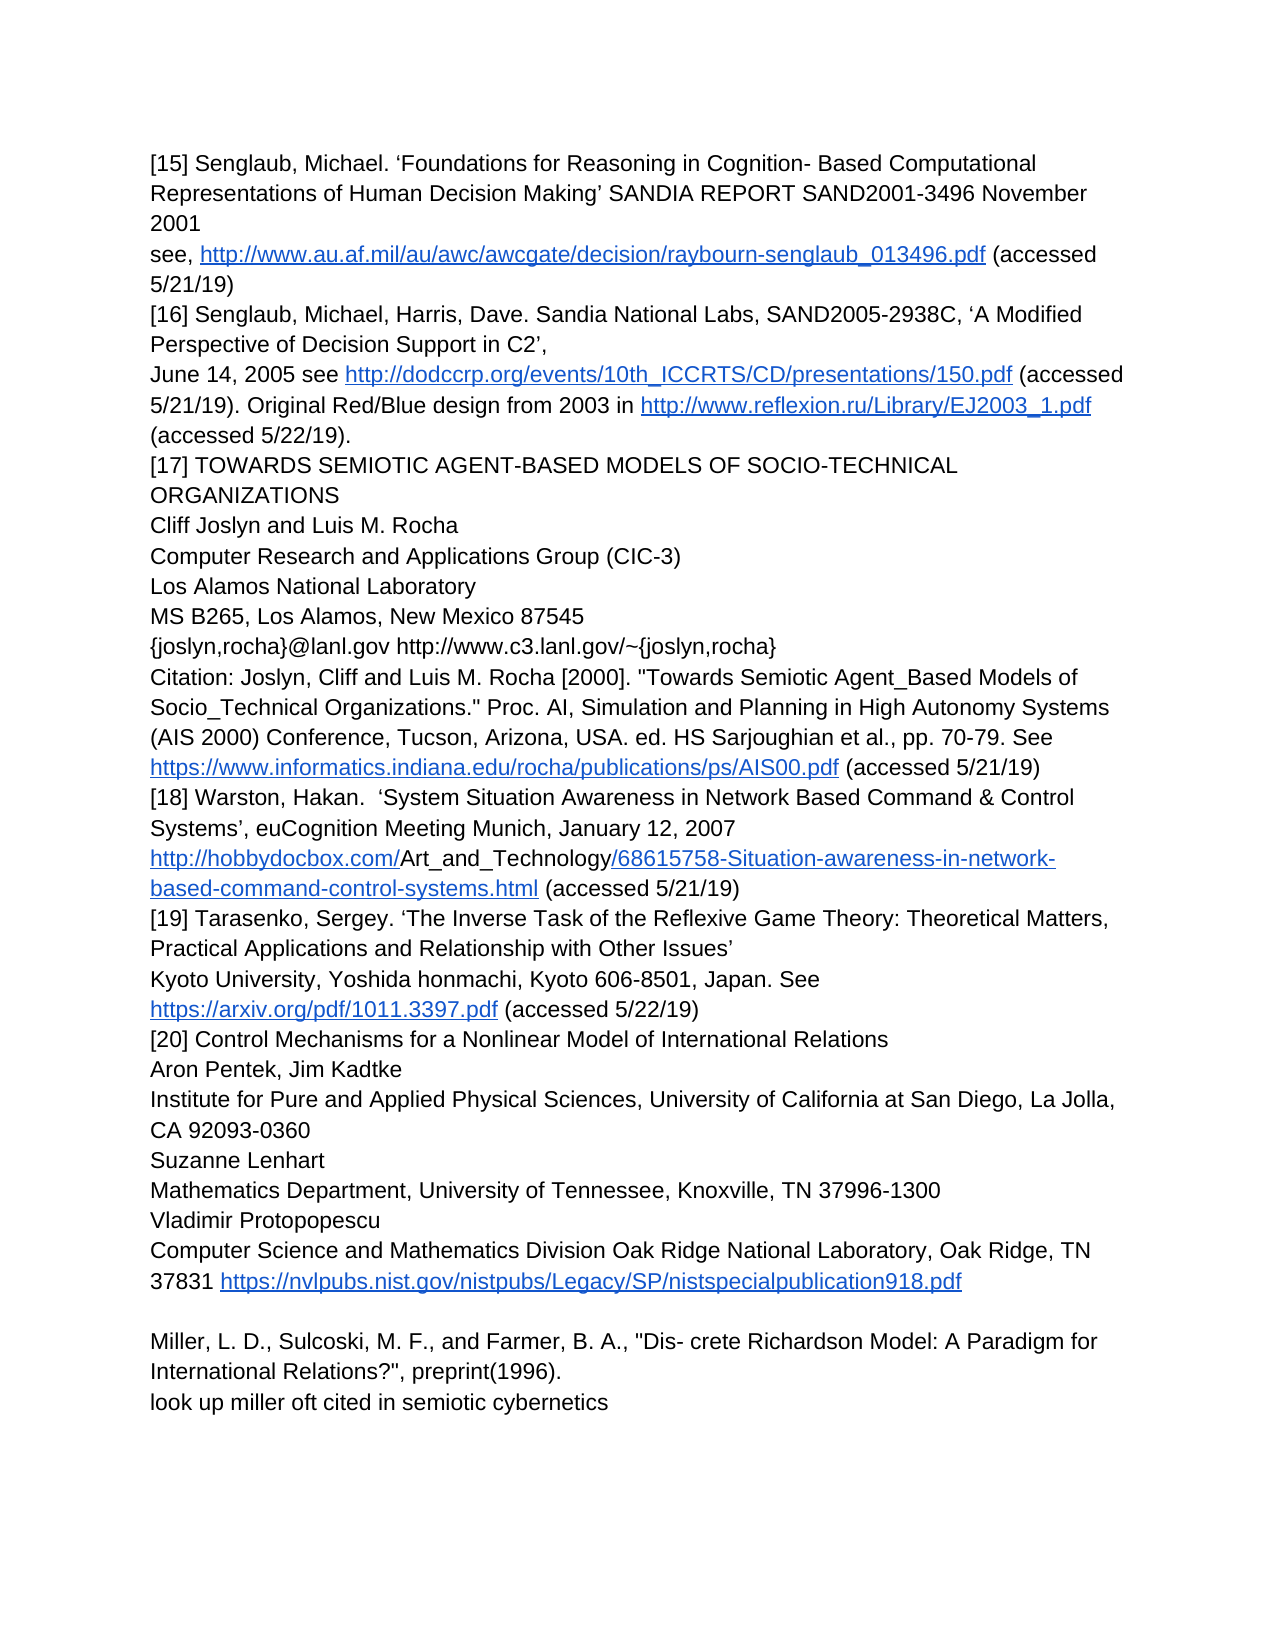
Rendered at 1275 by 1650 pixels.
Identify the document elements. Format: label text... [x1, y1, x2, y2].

text [17] TOWARDS SEMIOTIC AGENT-BASED MODELS OF SOCIO-TECHNICAL ORGANIZATIONS Cliff Joslyn and Luis M. Rocha Computer Research and Applications Group (CIC-3) Los Alamos National Laboratory MS B265, Los Alamos, New Mexico 87545 {joslyn,rocha}@lanl.gov http://www.c3.lanl.gov/~{joslyn,rocha} Citation: Joslyn, Cliff and Luis M. Rocha [2000]. "Towards Semiotic Agent_Based Models of Socio_Technical Organizations." Proc. AI, Simulation and Planning in High Autonomy Systems (AIS 2000) Conference, Tucson, Arizona, USA. ed. HS Sarjoughian et al., pp. 70-79. See https://www.informatics.indiana.edu/rocha/publications/ps/AIS00.pdf (accessed 5/21/19) [150, 452, 1125, 781]
text [16] Senglaub, Michael, Harris, Dave. Sandia National Labs, SAND2005-2938C, ‘A Modified Perspective of Decision Support in C2’, June 14, 2005 see http://dodccrp.org/events/10th_ICCRTS/CD/presentations/150.pdf (accessed 5/21/19). Original Red/Blue design from 2003 in http://www.reflexion.ru/Library/EJ2003_1.pdf (accessed 5/22/19). [150, 301, 1125, 448]
text look up miller oft cited in semiotic cybernetics [150, 1388, 1125, 1415]
text [18] Warston, Hakan. ‘System Situation Awareness in Network Based Command & Control Systems’, euCognition Meeting Munich, January 12, 2007 http://hobbydocbox.com/Art_and_Technology/68615758-Situation-awareness-in-network-based-command-control-systems.html (accessed 5/21/19) [150, 784, 1125, 901]
text [20] Control Mechanisms for a Nonlinear Model of International Relations Aron Pentek, Jim Kadtke Institute for Pure and Applied Physical Sciences, University of California at San Diego, La Jolla, CA 92093-0360 Suzanne Lenhart Mathematics Department, University of Tennessee, Knoxville, TN 37996-1300 Vladimir Protopopescu Computer Science and Mathematics Division Oak Ridge National Laboratory, Oak Ridge, TN 37831 https://nvlpubs.nist.gov/nistpubs/Legacy/SP/nistspecialpublication918.pdf [150, 1026, 1125, 1294]
text Miller, L. D., Sulcoski, M. F., and Farmer, B. A., "Dis- crete Richardson Model: A Paradigm for International Relations?", preprint(1996). [150, 1328, 1125, 1385]
text [15] Senglaub, Michael. ‘Foundations for Reasoning in Cognition- Based Computational Representations of Human Decision Making’ SANDIA REPORT SAND2001-3496 November 2001 see, http://www.au.af.mil/au/awc/awcgate/decision/raybourn-senglaub_013496.pdf (accessed 5/21/19) [150, 150, 1125, 297]
text [19] Tarasenko, Sergey. ‘The Inverse Task of the Reflexive Game Theory: Theoretical Matters, Practical Applications and Relationship with Other Issues’ Kyoto University, Yoshida honmachi, Kyoto 606-8501, Japan. See https://arxiv.org/pdf/1011.3397.pdf (accessed 5/22/19) [150, 905, 1125, 1022]
